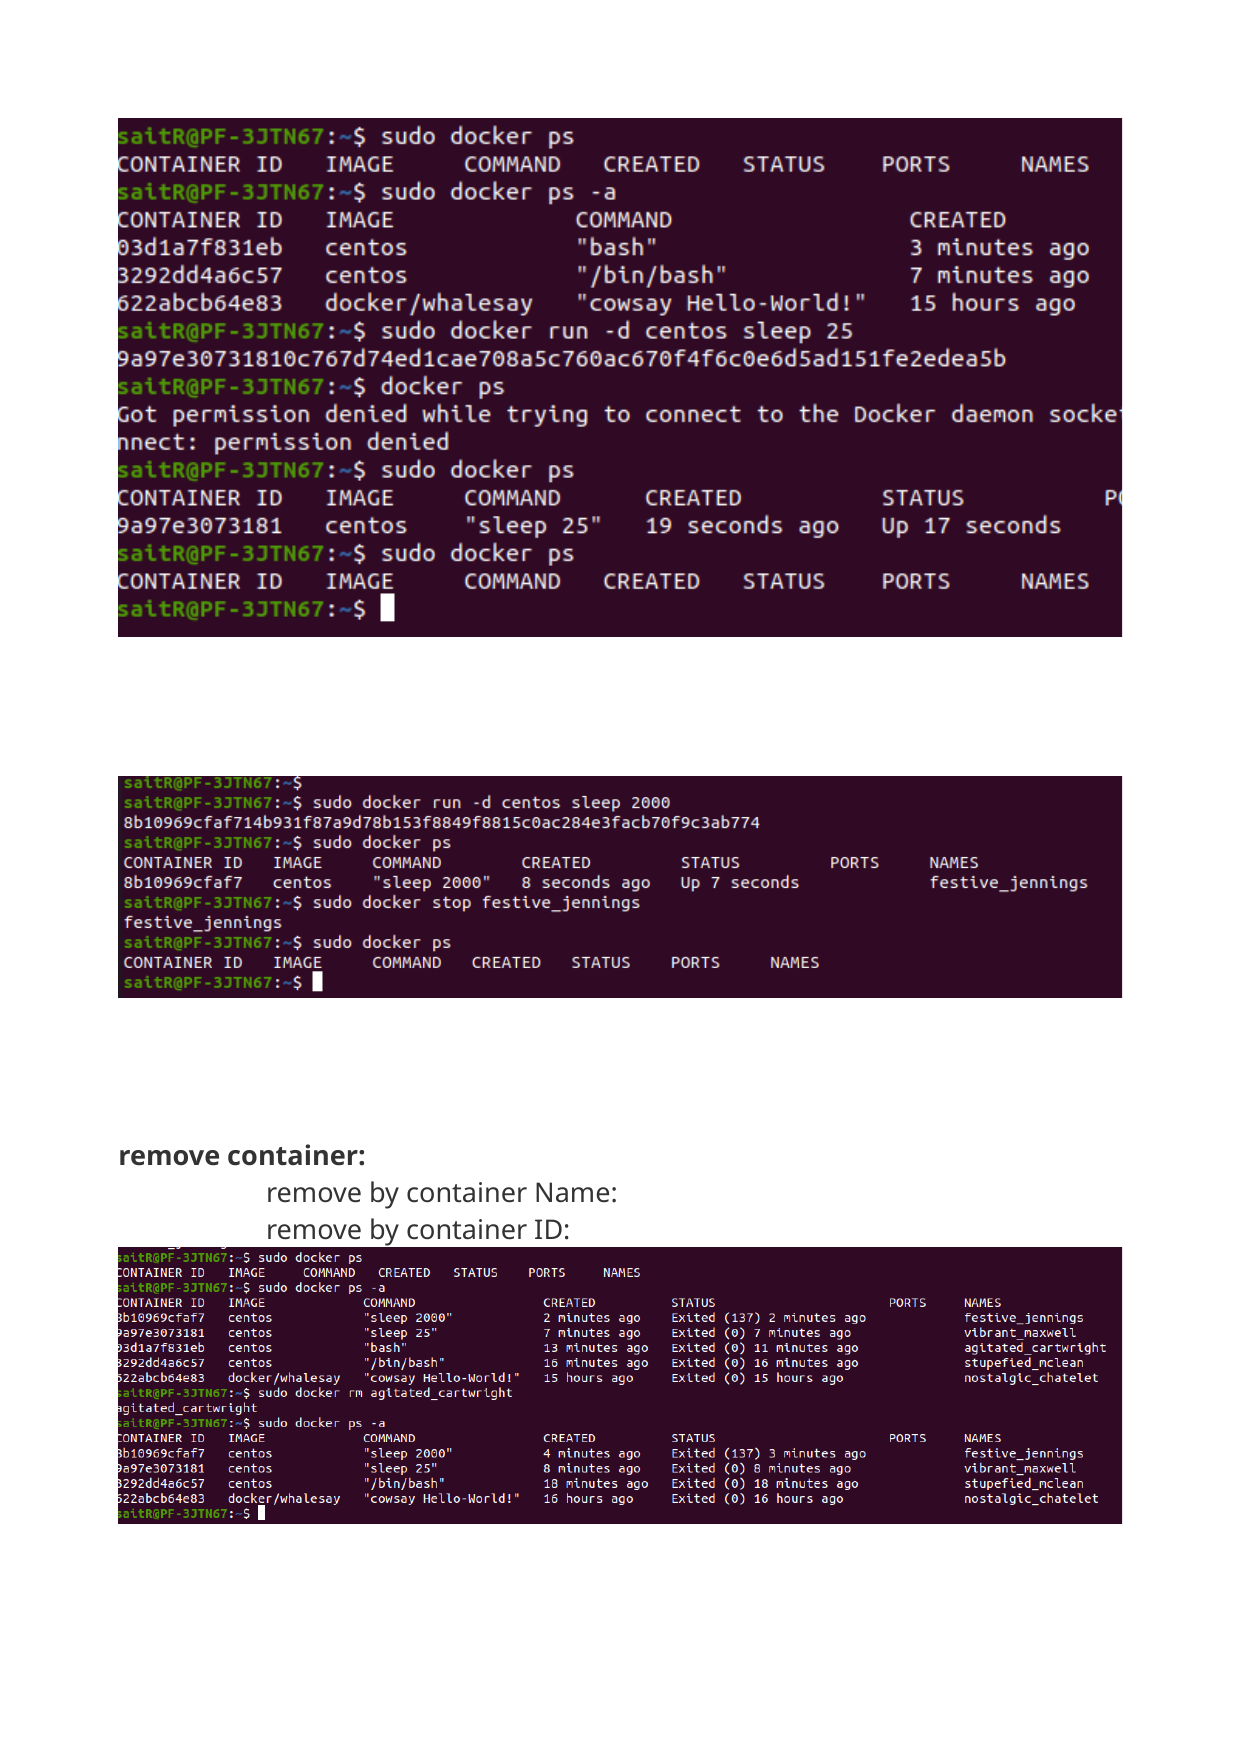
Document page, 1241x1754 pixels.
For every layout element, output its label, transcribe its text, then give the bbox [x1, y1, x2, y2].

text remove by container ID: [118, 1210, 1122, 1247]
text remove by container Name: [118, 1173, 1122, 1210]
text remove container: [118, 1137, 1122, 1173]
